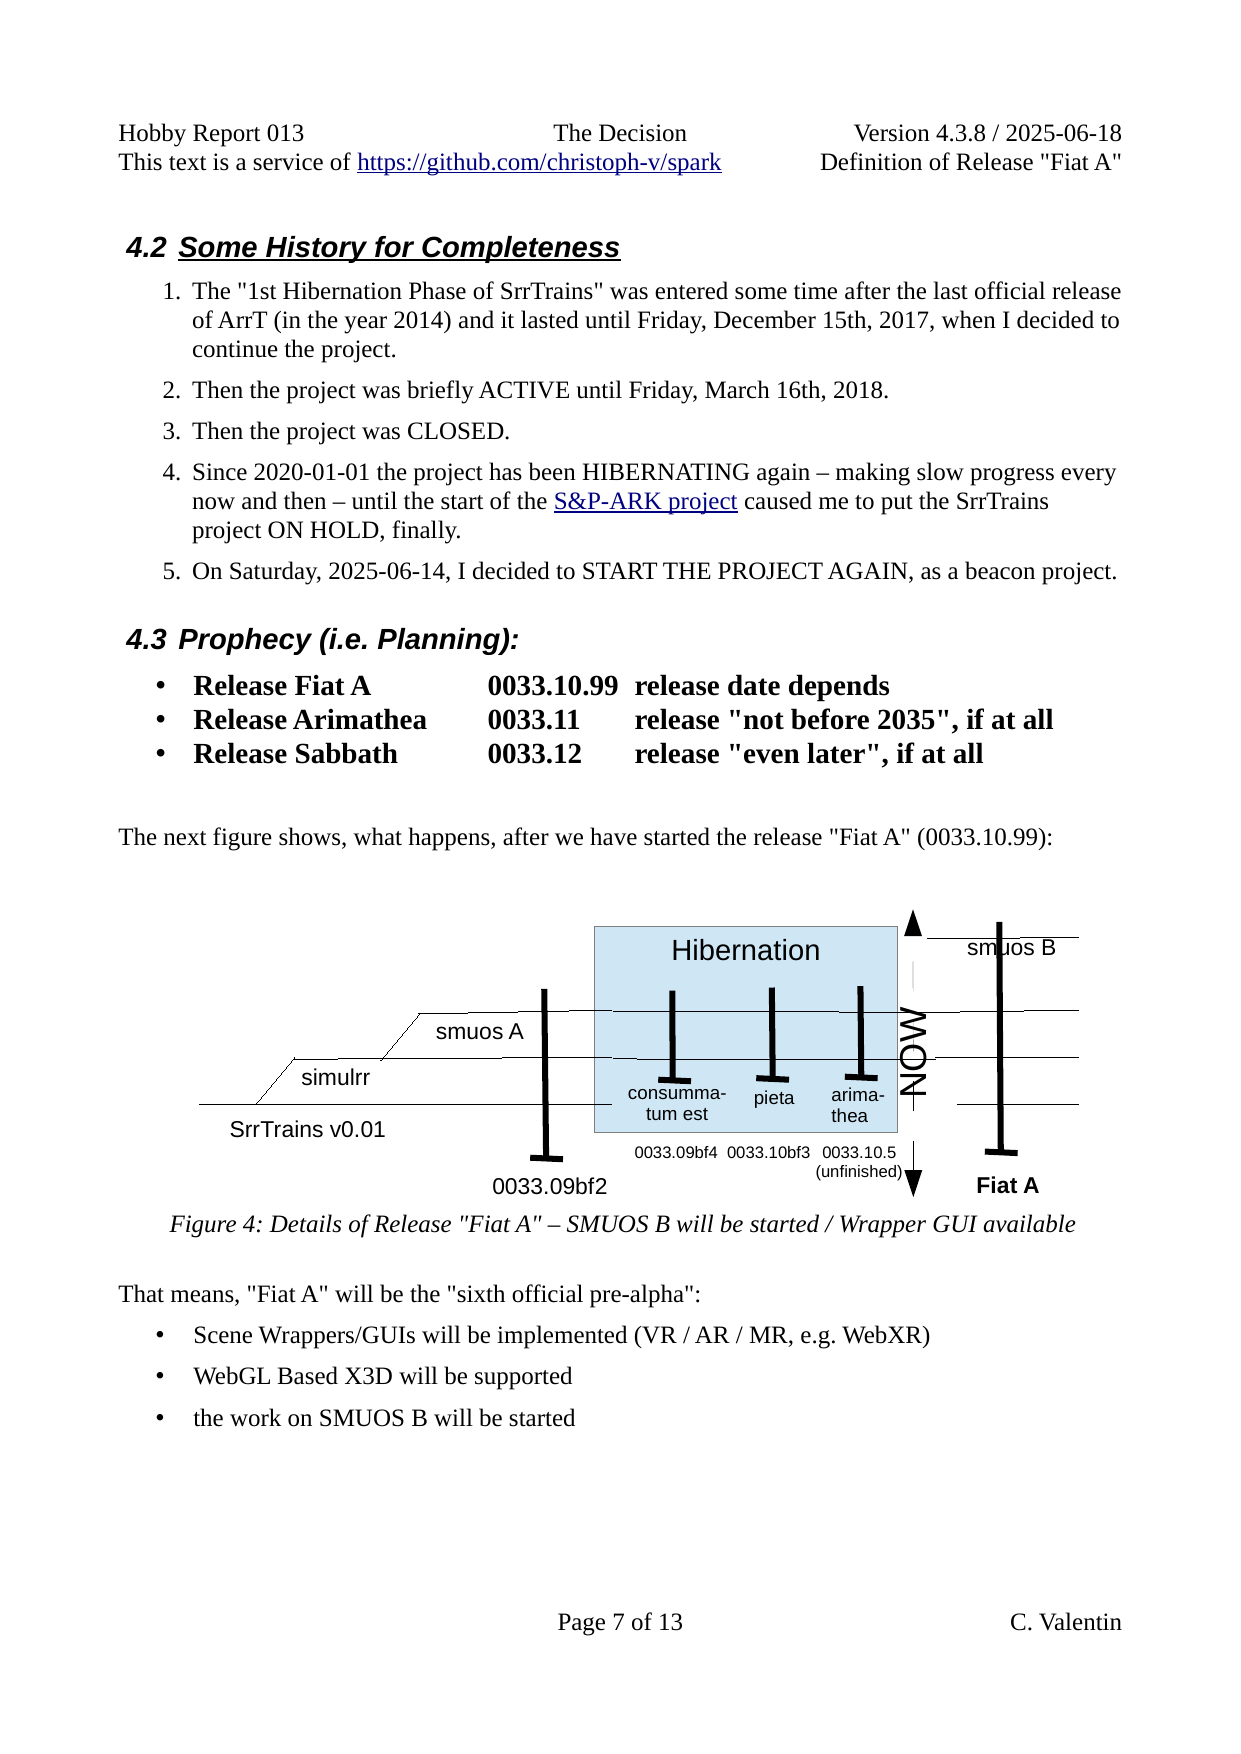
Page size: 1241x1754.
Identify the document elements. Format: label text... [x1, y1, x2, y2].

list Then the project was briefly ACTIVE until Friday, March 16th, 2018. [162, 375, 1122, 404]
list Scene Wrappers/GUIs will be implemented (VR / AR / MR, e.g. WebXR) [156, 1320, 1122, 1349]
list Release Fiat A 0033.10.99 release date depends [156, 668, 1122, 702]
text The next figure shows, what happens, after we have started the release "Fiat A" (0033.10.99): [118, 822, 1122, 851]
subtitle Some History for Completeness [118, 230, 1122, 264]
list Since 2020-01-01 the project has been HIBERNATING again – making slow progress every now and then – until the start of the S&P-ARK project caused me to put the SrrTrains project ON HOLD, finally. [162, 457, 1122, 544]
list WebGL Based X3D will be supported [156, 1361, 1122, 1390]
text That means, "Fiat A" will be the "sixth official pre-alpha": [118, 1279, 1122, 1308]
subtitle Prophecy (i.e. Planning): [118, 622, 1122, 656]
list The "1st Hibernation Phase of SrrTrains" was entered some time after the last official release of ArrT (in the year 2014) and it lasted until Friday, December 15th, 2017, when I decided to continue the project. [162, 276, 1122, 362]
list Release Arimathea 0033.11 release "not before 2035", if at all [156, 702, 1122, 736]
list On Saturday, 2025-06-14, I decided to START THE PROJECT AGAIN, as a beacon project. [162, 556, 1122, 585]
text Figure 4: Details of Release "Fiat A" – SMUOS B will be started / Wrapper GUI available [169, 917, 1085, 1238]
list Then the project was CLOSED. [162, 416, 1122, 445]
list the work on SMUOS B will be started [156, 1403, 1122, 1431]
list Release Sabbath 0033.12 release "even later", if at all [156, 736, 1122, 769]
